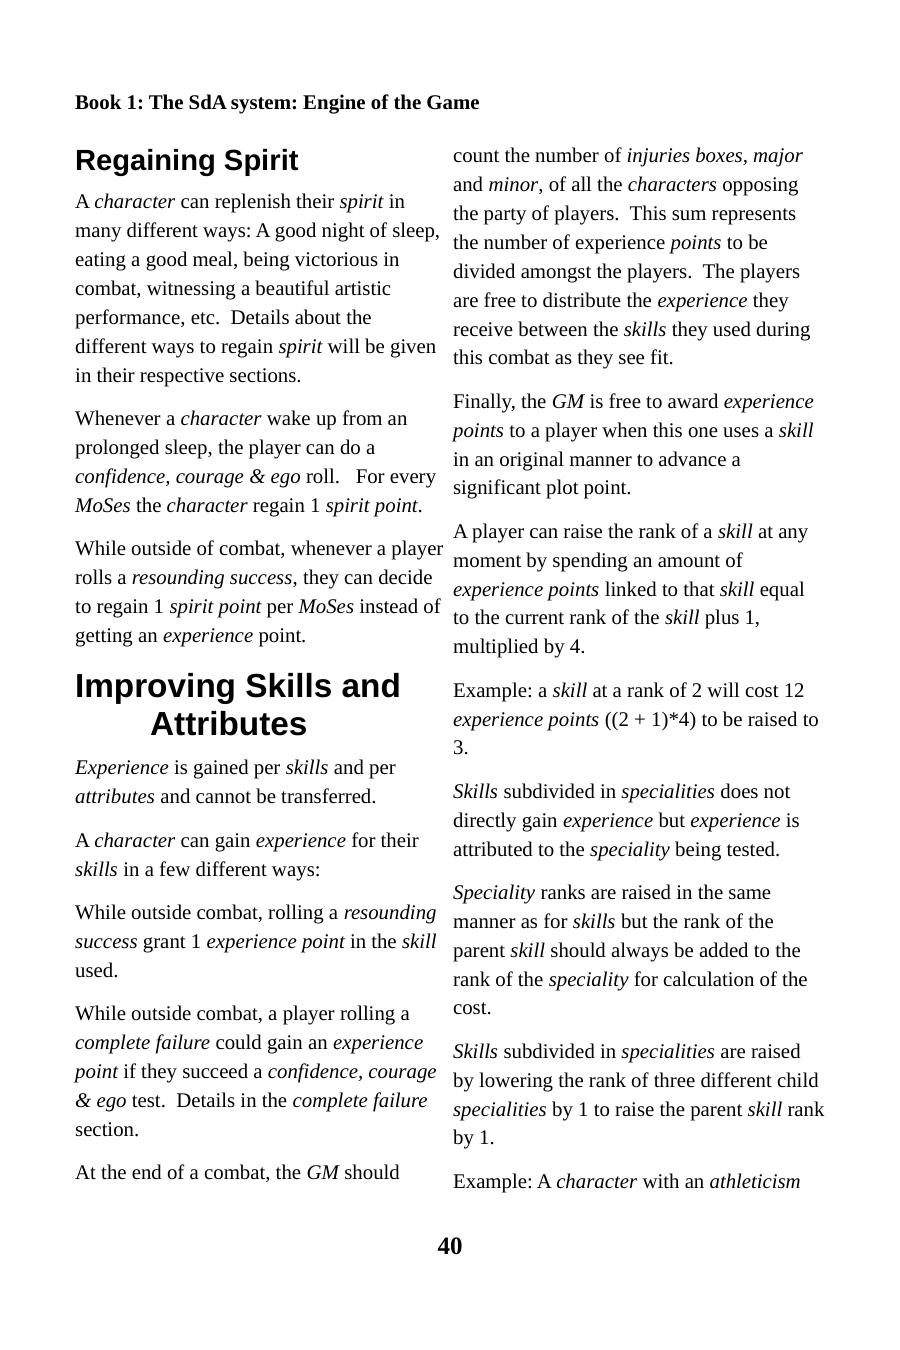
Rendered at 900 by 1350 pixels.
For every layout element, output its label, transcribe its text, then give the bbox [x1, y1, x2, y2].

text While outside combat, rolling a resounding success grant 1 experience point in the skill used. [75, 900, 447, 982]
text Skills subdivided in specialities are raised by lowering the rank of three different child specialities by 1 to raise the parent skill rank by 1. [453, 1039, 825, 1149]
text While outside of combat, whenever a player rolls a resounding success, they can decide to regain 1 spirit point per MoSes instead of getting an experience point. [75, 536, 447, 647]
text count the number of injuries boxes, major and minor, of all the characters opposing the party of players. This sum represents the number of experience points to be divided amongst the players. The players are free to distribute the experience they receive between the skills they used during this combat as they see fit. [453, 143, 825, 369]
text Example: a skill at a rank of 2 will cost 12 experience points ((2 + 1)*4) to be raised to 3. [453, 678, 825, 759]
text Example: A character with an athleticism [453, 1169, 825, 1193]
text Experience is gained per skills and per attributes and cannot be transferred. [75, 755, 447, 808]
text Speciality ranks are raised in the same manner as for skills but the rank of the parent skill should always be added to the rank of the speciality for calculation of the cost. [453, 880, 825, 1019]
text A character can gain experience for their skills in a few different ways: [75, 828, 447, 881]
text While outside combat, a player rolling a complete failure could gain an experience point if they succeed a confidence, courage & ego test. Details in the complete failure section. [75, 1001, 447, 1141]
text A player can raise the rank of a skill at any moment by spending an amount of experience points linked to that skill equal to the current rank of the skill plus 1, multiplied by 4. [453, 519, 825, 658]
text Skills subdivided in specialities does not directly gain experience but experience is attributed to the speciality being tested. [453, 779, 825, 861]
subtitle Improving Skills and Attributes [75, 666, 447, 743]
subtitle Regaining Spirit [75, 143, 447, 177]
text At the end of a combat, the GM should [75, 1160, 447, 1184]
text Finally, the GM is free to award experience points to a player when this one uses a skill in an original manner to advance a significant plot point. [453, 389, 825, 499]
text Whenever a character wake up from an prolonged sleep, the player can do a confidence, courage & ego roll. For every MoSes the character regain 1 spirit point. [75, 406, 447, 517]
text A character can replenish their spirit in many different ways: A good night of sleep, eating a good meal, being victorious in combat, witnessing a beautiful artistic performance, etc. Details about the different ways to regain spirit will be given in their respective sections. [75, 189, 447, 387]
